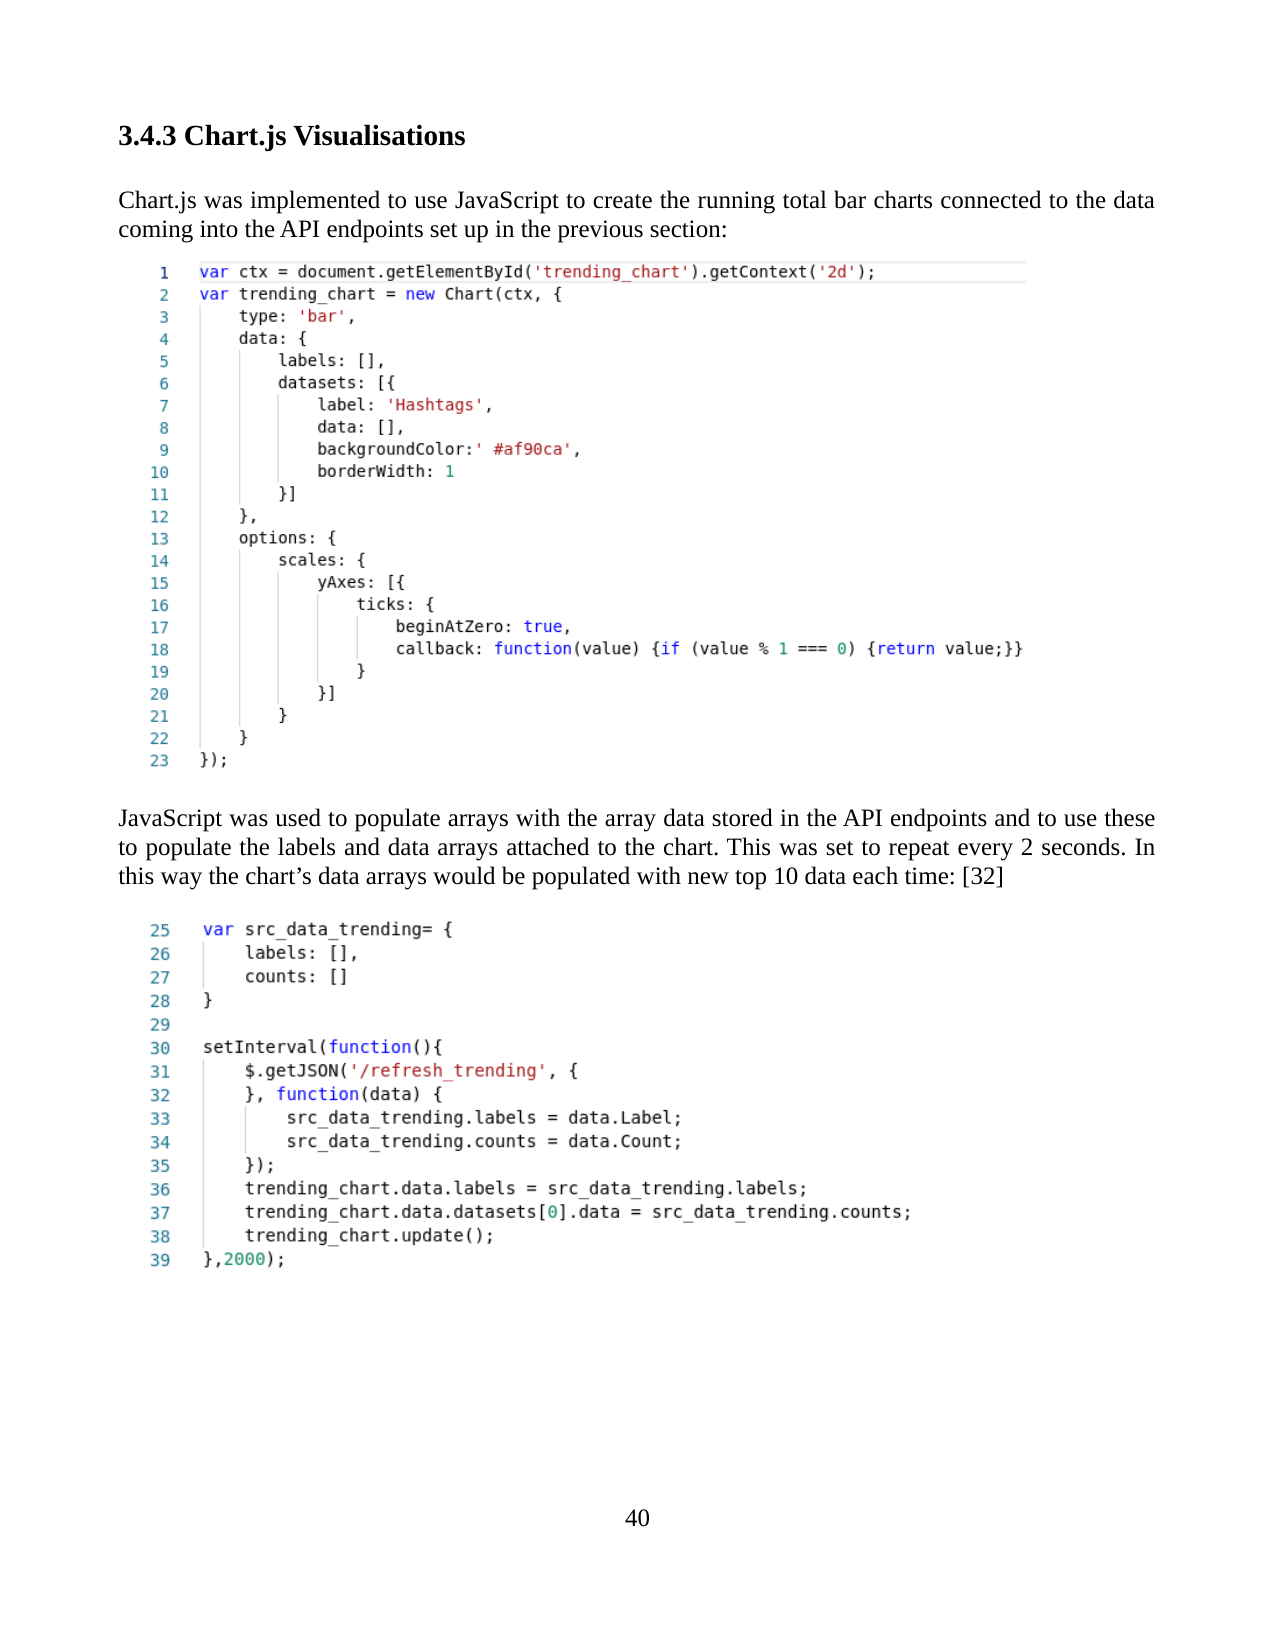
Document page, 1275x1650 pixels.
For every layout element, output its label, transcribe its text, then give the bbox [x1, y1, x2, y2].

text Chart.js was implemented to use JavaScript to create the running total bar charts connected to the data coming into the API endpoints set up in the previous section: [118, 185, 1157, 243]
picture [146, 260, 1026, 771]
text 3.4.3 Chart.js Visualisations [118, 118, 1157, 152]
picture [136, 918, 930, 1275]
text JavaScript was used to populate arrays with the array data stored in the API endpoints and to use these to populate the labels and data arrays attached to the chart. This was set to repeat every 2 seconds. In this way the chart’s data arrays would be populated with new top 10 data each time: [32] [118, 803, 1157, 889]
